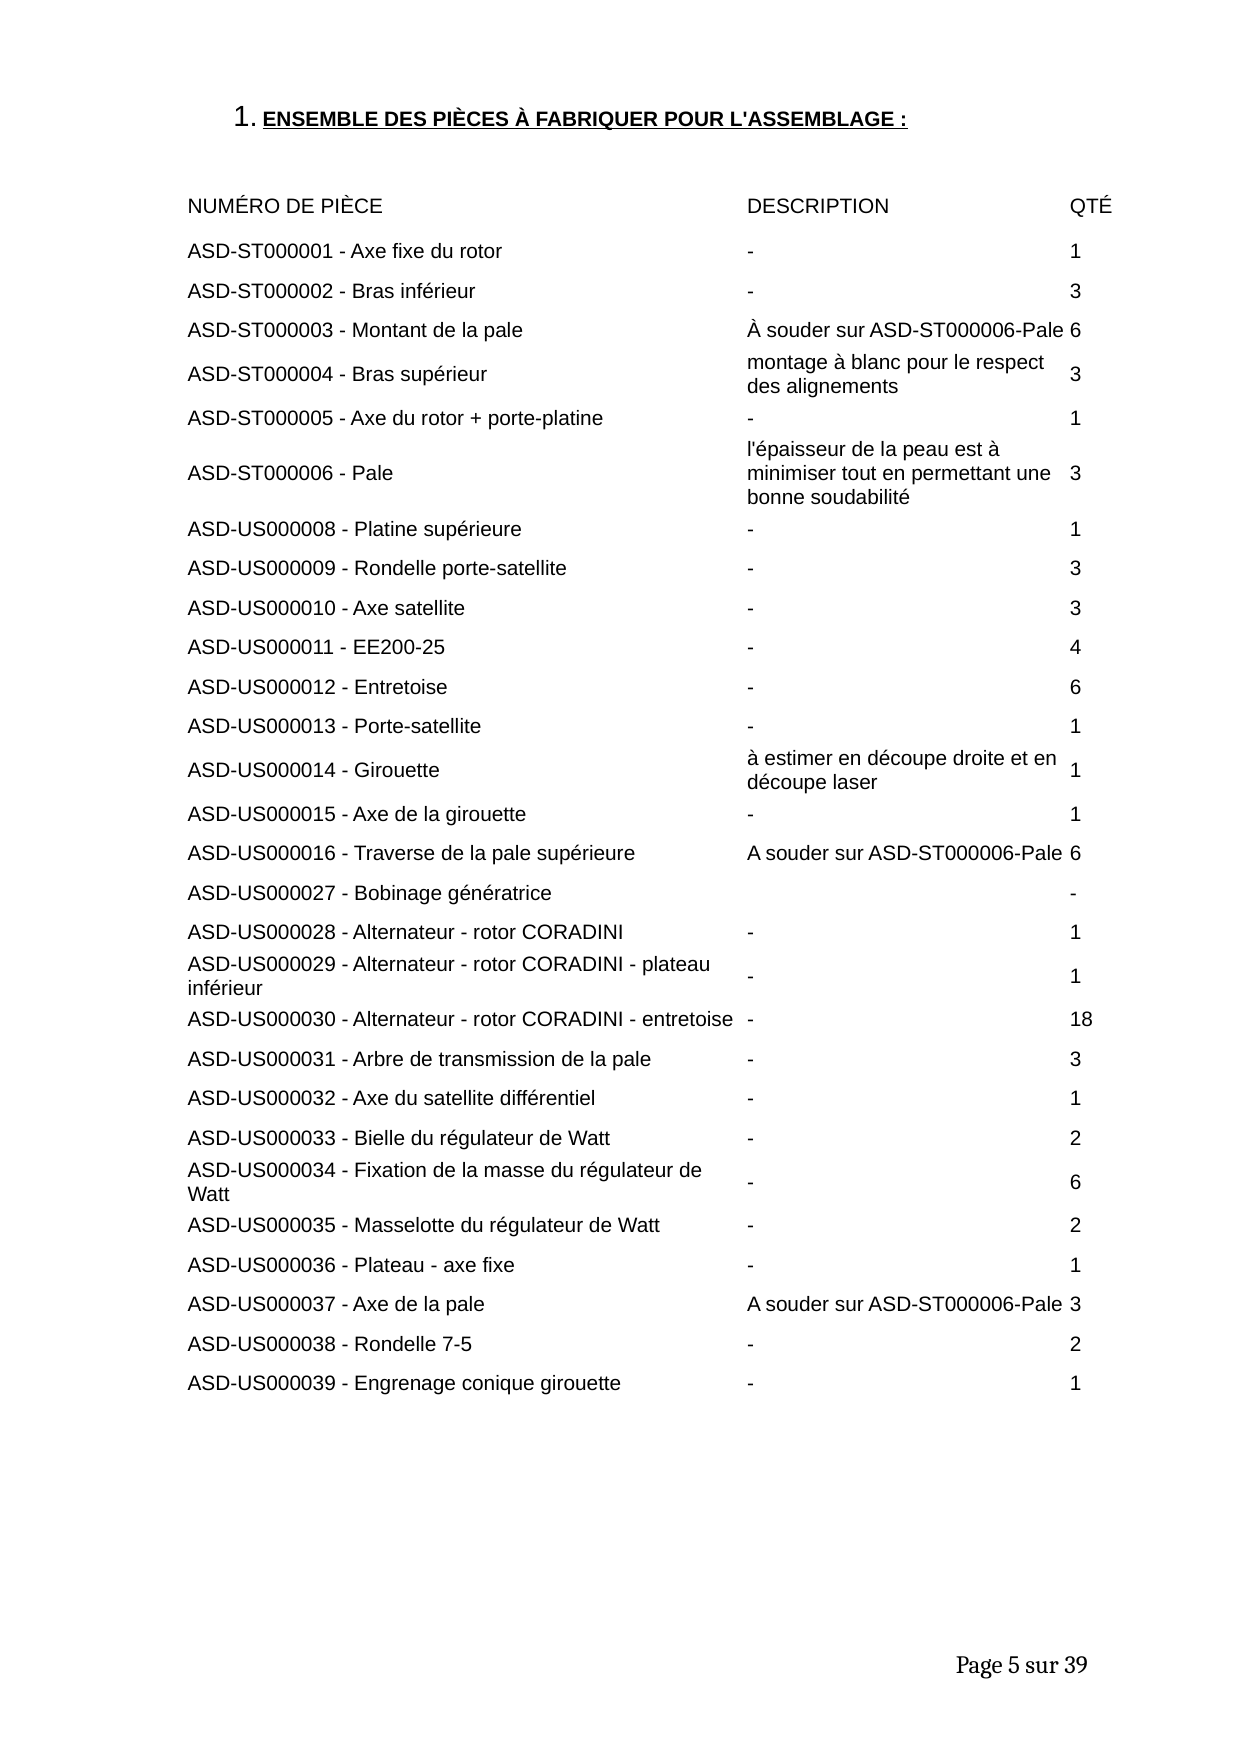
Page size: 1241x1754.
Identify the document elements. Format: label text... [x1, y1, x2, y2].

table_cell - [747, 549, 1069, 588]
table_cell - [747, 1118, 1069, 1157]
table_cell à estimer en découpe droite et en découpe laser [747, 746, 1069, 794]
table_cell ASD-ST000001 - Axe fixe du rotor [188, 231, 747, 271]
table_cell 1 [1070, 1245, 1173, 1284]
table_cell - [747, 1079, 1069, 1118]
table_cell 2 [1070, 1118, 1173, 1157]
table_cell montage à blanc pour le respect des alignements [747, 350, 1069, 398]
table_cell - [747, 1039, 1069, 1078]
table_cell ASD-US000027 - Bobinage génératrice [188, 873, 747, 912]
table_cell ASD-ST000006 - Pale [188, 437, 747, 509]
table_cell 2 [1070, 1324, 1173, 1363]
table_cell - [747, 912, 1069, 952]
table_cell 1 [1070, 794, 1173, 833]
table_cell ASD-US000008 - Platine supérieure [188, 509, 747, 548]
table_cell A souder sur ASD-ST000006-Pale [747, 833, 1069, 873]
table_cell 1 [1070, 706, 1173, 746]
table_cell - [747, 1324, 1069, 1363]
table_cell ASD-US000016 - Traverse de la pale supérieure [188, 833, 747, 873]
table_cell ASD-ST000003 - Montant de la pale [188, 310, 747, 350]
table_cell ASD-US000013 - Porte-satellite [188, 706, 747, 746]
table_cell ASD-US000014 - Girouette [188, 746, 747, 794]
table_cell - [1070, 873, 1173, 912]
table_cell - [747, 952, 1069, 999]
table_cell - [747, 1000, 1069, 1039]
table_cell - [747, 1245, 1069, 1284]
table_cell ASD-US000010 - Axe satellite [188, 588, 747, 627]
table_cell - [747, 398, 1069, 437]
table_cell 6 [1070, 310, 1173, 350]
table_cell ASD-US000030 - Alternateur - rotor CORADINI - entretoise [188, 1000, 747, 1039]
table_cell 3 [1070, 350, 1173, 398]
subtitle ENSEMBLE DES PIÈCES À FABRIQUER POUR L'ASSEMBLAGE : [225, 99, 1056, 132]
table_cell 1 [1070, 912, 1173, 952]
table_cell 1 [1070, 398, 1173, 437]
table_cell 1 [1070, 1363, 1173, 1403]
table_cell 1 [1070, 509, 1173, 548]
table_cell 3 [1070, 588, 1173, 627]
table_cell 1 [1070, 1079, 1173, 1118]
table_cell ASD-ST000004 - Bras supérieur [188, 350, 747, 398]
table_cell - [747, 271, 1069, 310]
table_cell ASD-US000028 - Alternateur - rotor CORADINI [188, 912, 747, 952]
table_cell - [747, 1205, 1069, 1245]
table_cell 2 [1070, 1205, 1173, 1245]
table_cell 6 [1070, 1158, 1173, 1205]
table_cell - [747, 1363, 1069, 1403]
table_cell - [747, 628, 1069, 667]
table_header NUMÉRO DE PIÈCE [188, 181, 747, 231]
table_cell 6 [1070, 833, 1173, 873]
table_cell ASD-US000015 - Axe de la girouette [188, 794, 747, 833]
table_cell ASD-ST000005 - Axe du rotor + porte-platine [188, 398, 747, 437]
table_cell ASD-US000031 - Arbre de transmission de la pale [188, 1039, 747, 1078]
table_cell 18 [1070, 1000, 1173, 1039]
table_cell ASD-US000037 - Axe de la pale [188, 1284, 747, 1324]
table_cell ASD-US000033 - Bielle du régulateur de Watt [188, 1118, 747, 1157]
table_cell ASD-US000029 - Alternateur - rotor CORADINI - plateau inférieur [188, 952, 747, 999]
table_cell 1 [1070, 952, 1173, 999]
table_cell [747, 873, 1069, 912]
table_cell ASD-US000034 - Fixation de la masse du régulateur de Watt [188, 1158, 747, 1205]
table_cell - [747, 667, 1069, 706]
table_cell ASD-US000012 - Entretoise [188, 667, 747, 706]
table_cell 3 [1070, 437, 1173, 509]
table_cell 6 [1070, 667, 1173, 706]
table_cell 1 [1070, 746, 1173, 794]
table_cell ASD-US000036 - Plateau - axe fixe [188, 1245, 747, 1284]
table_cell ASD-US000039 - Engrenage conique girouette [188, 1363, 747, 1403]
table_cell 3 [1070, 549, 1173, 588]
table_cell - [747, 706, 1069, 746]
table_cell - [747, 588, 1069, 627]
table_cell ASD-US000038 - Rondelle 7-5 [188, 1324, 747, 1363]
table_cell ASD-US000035 - Masselotte du régulateur de Watt [188, 1205, 747, 1245]
table_cell 3 [1070, 271, 1173, 310]
table_cell - [747, 509, 1069, 548]
table_cell l'épaisseur de la peau est à minimiser tout en permettant une bonne soudabilité [747, 437, 1069, 509]
table_cell - [747, 1158, 1069, 1205]
table_cell ASD-US000011 - EE200-25 [188, 628, 747, 667]
table_cell 3 [1070, 1039, 1173, 1078]
table_cell ASD-US000032 - Axe du satellite différentiel [188, 1079, 747, 1118]
table_cell 1 [1070, 231, 1173, 271]
table_header DESCRIPTION [747, 181, 1069, 231]
table_header QTÉ [1070, 181, 1173, 231]
table_cell - [747, 794, 1069, 833]
table_cell 4 [1070, 628, 1173, 667]
table_cell ASD-ST000002 - Bras inférieur [188, 271, 747, 310]
table_cell 3 [1070, 1284, 1173, 1324]
table_cell A souder sur ASD-ST000006-Pale [747, 1284, 1069, 1324]
table_cell ASD-US000009 - Rondelle porte-satellite [188, 549, 747, 588]
table_cell - [747, 231, 1069, 271]
table_cell À souder sur ASD-ST000006-Pale [747, 310, 1069, 350]
